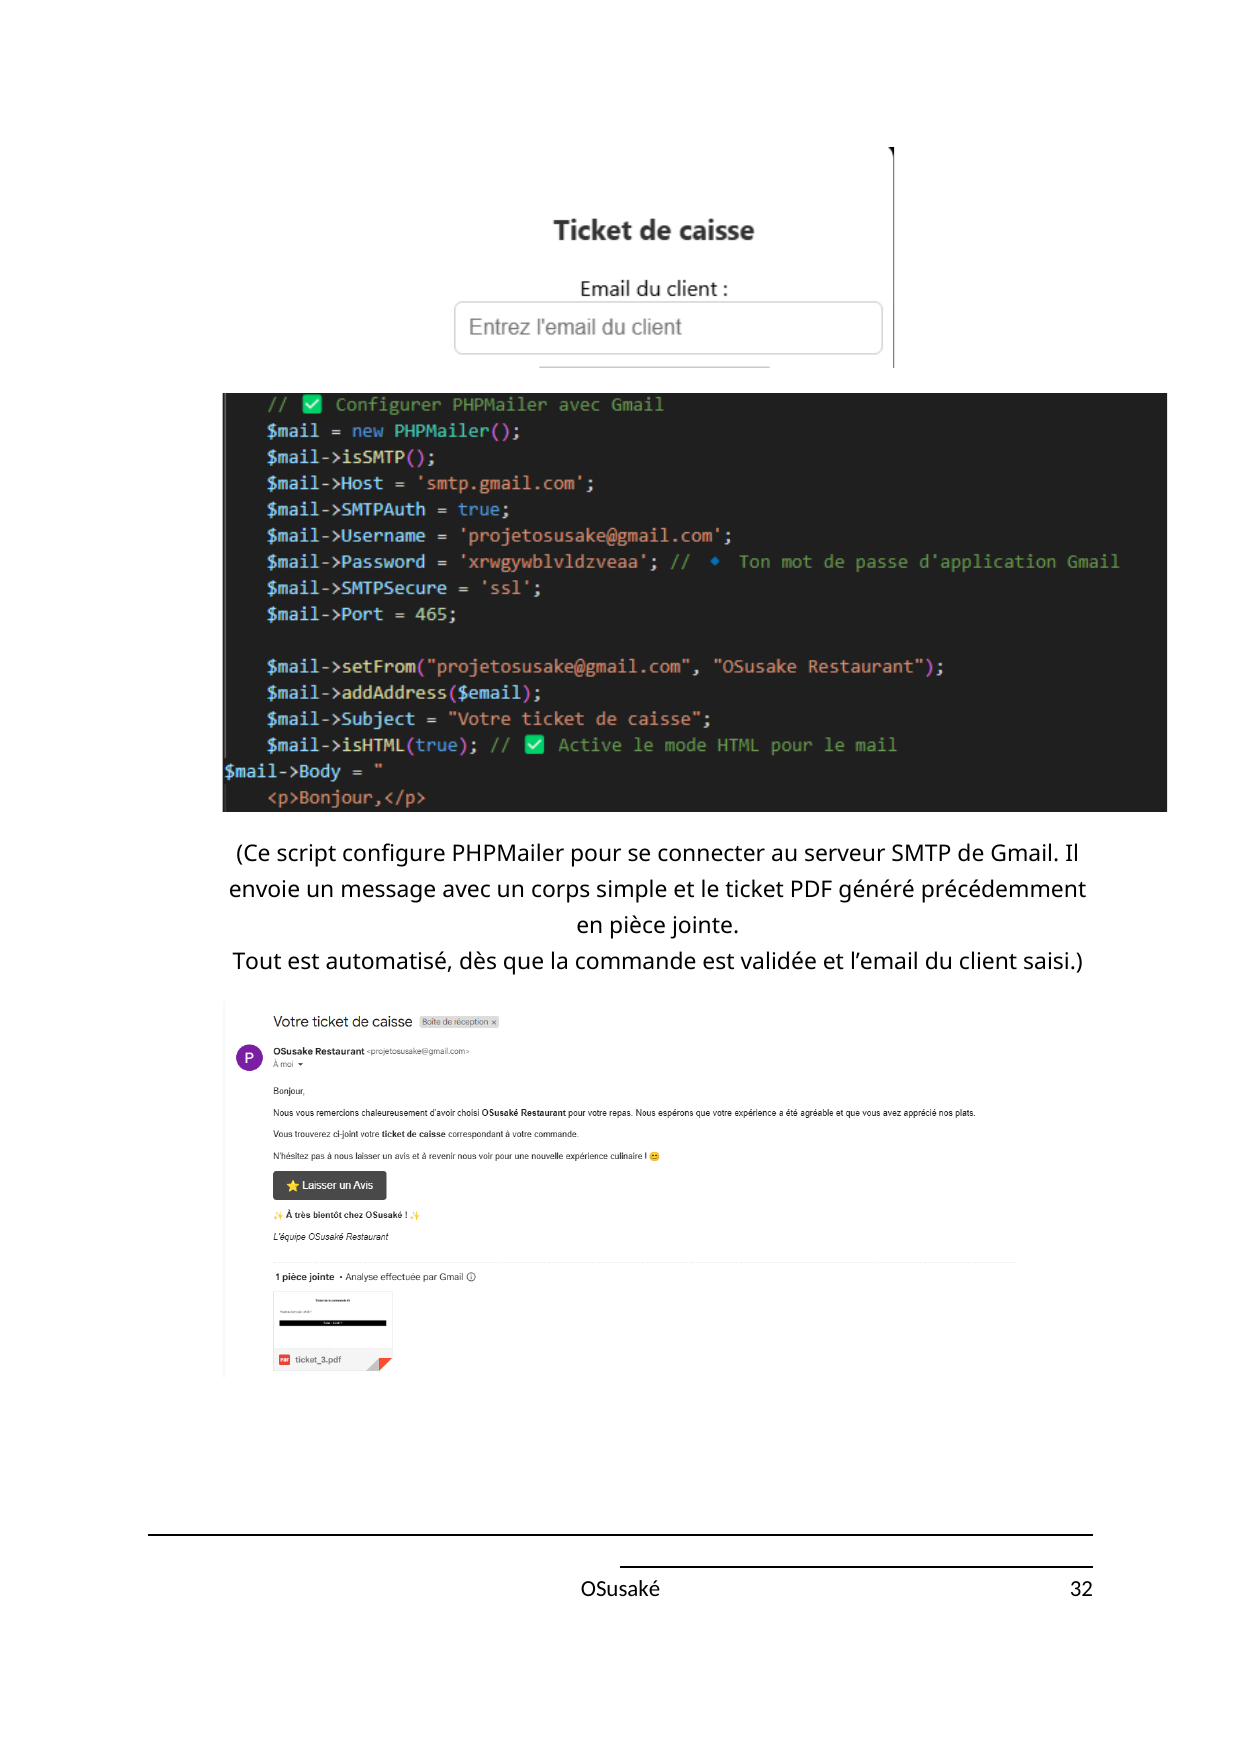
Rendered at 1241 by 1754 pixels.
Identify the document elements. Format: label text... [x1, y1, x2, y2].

text (Ce script configure PHPMailer pour se connecter au serveur SMTP de Gmail. Il envoie un message avec un corps simple et le ticket PDF généré précédemment en pièce jointe. Tout est automatisé, dès que la commande est validée et l’email du client saisi.) [223, 837, 1093, 976]
picture [222, 1001, 1019, 1378]
picture [222, 393, 1168, 812]
picture [421, 147, 895, 368]
